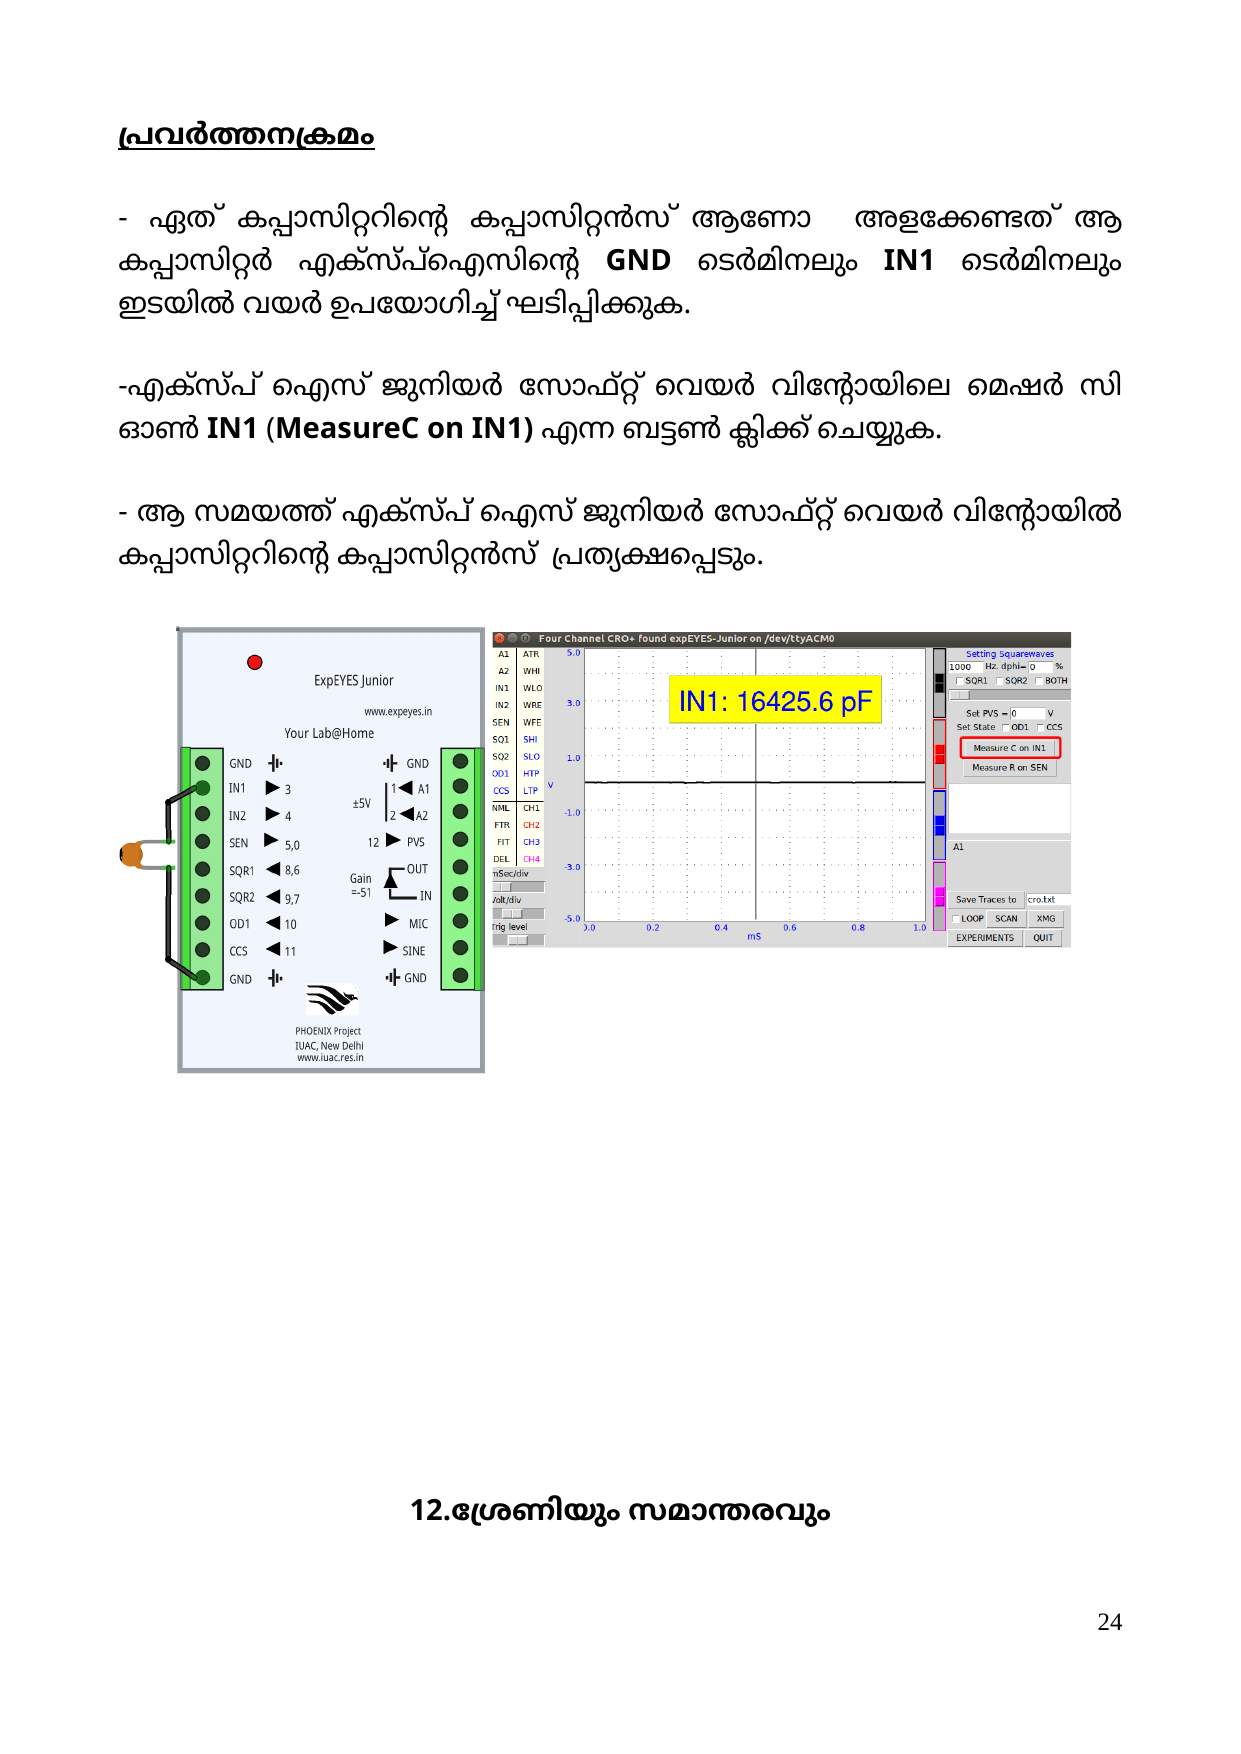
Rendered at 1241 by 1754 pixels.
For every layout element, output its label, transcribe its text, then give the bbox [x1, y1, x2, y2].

text 12.ശ്രേണിയും സമാന്തരവും [118, 1489, 1122, 1532]
text - ഏത് കപ്പാസിറ്ററിന്റെ കപ്പാസിറ്റൻസ് ആണോ അളക്കേണ്ടത് ആ കപ്പാസിറ്റർ എക്സ്പ്ഐസിന്റെ GND ടെർമിനലും IN1 ടെർമിനലും ഇടയിൽ വയർ ഉപയോഗിച്ച് ഘടിപ്പിക്കുക. [118, 196, 1122, 325]
text -എക്സ്പ് ഐസ് ജുനിയര്‍ സോഫ്റ്റ് വെയര്‍ വിന്റോയിലെ മെഷർ സി ഓൺ IN1 (MeasureC on IN1) എന്ന ബട്ടൺ ക്ലിക്ക് ചെയ്യുക. [118, 364, 1122, 451]
text - ആ സമയത്ത് എക്സ്പ് ഐസ് ജുനിയര്‍ സോഫ്റ്റ് വെയര്‍ വിന്റോയിൽ കപ്പാസിറ്ററിന്റെ കപ്പാസിറ്റൻസ് പ്രത്യക്ഷപ്പെടും. [118, 490, 1122, 576]
picture [119, 626, 485, 1078]
text പ്രവർത്തനക്രമം [118, 118, 1122, 156]
picture [492, 632, 1072, 950]
